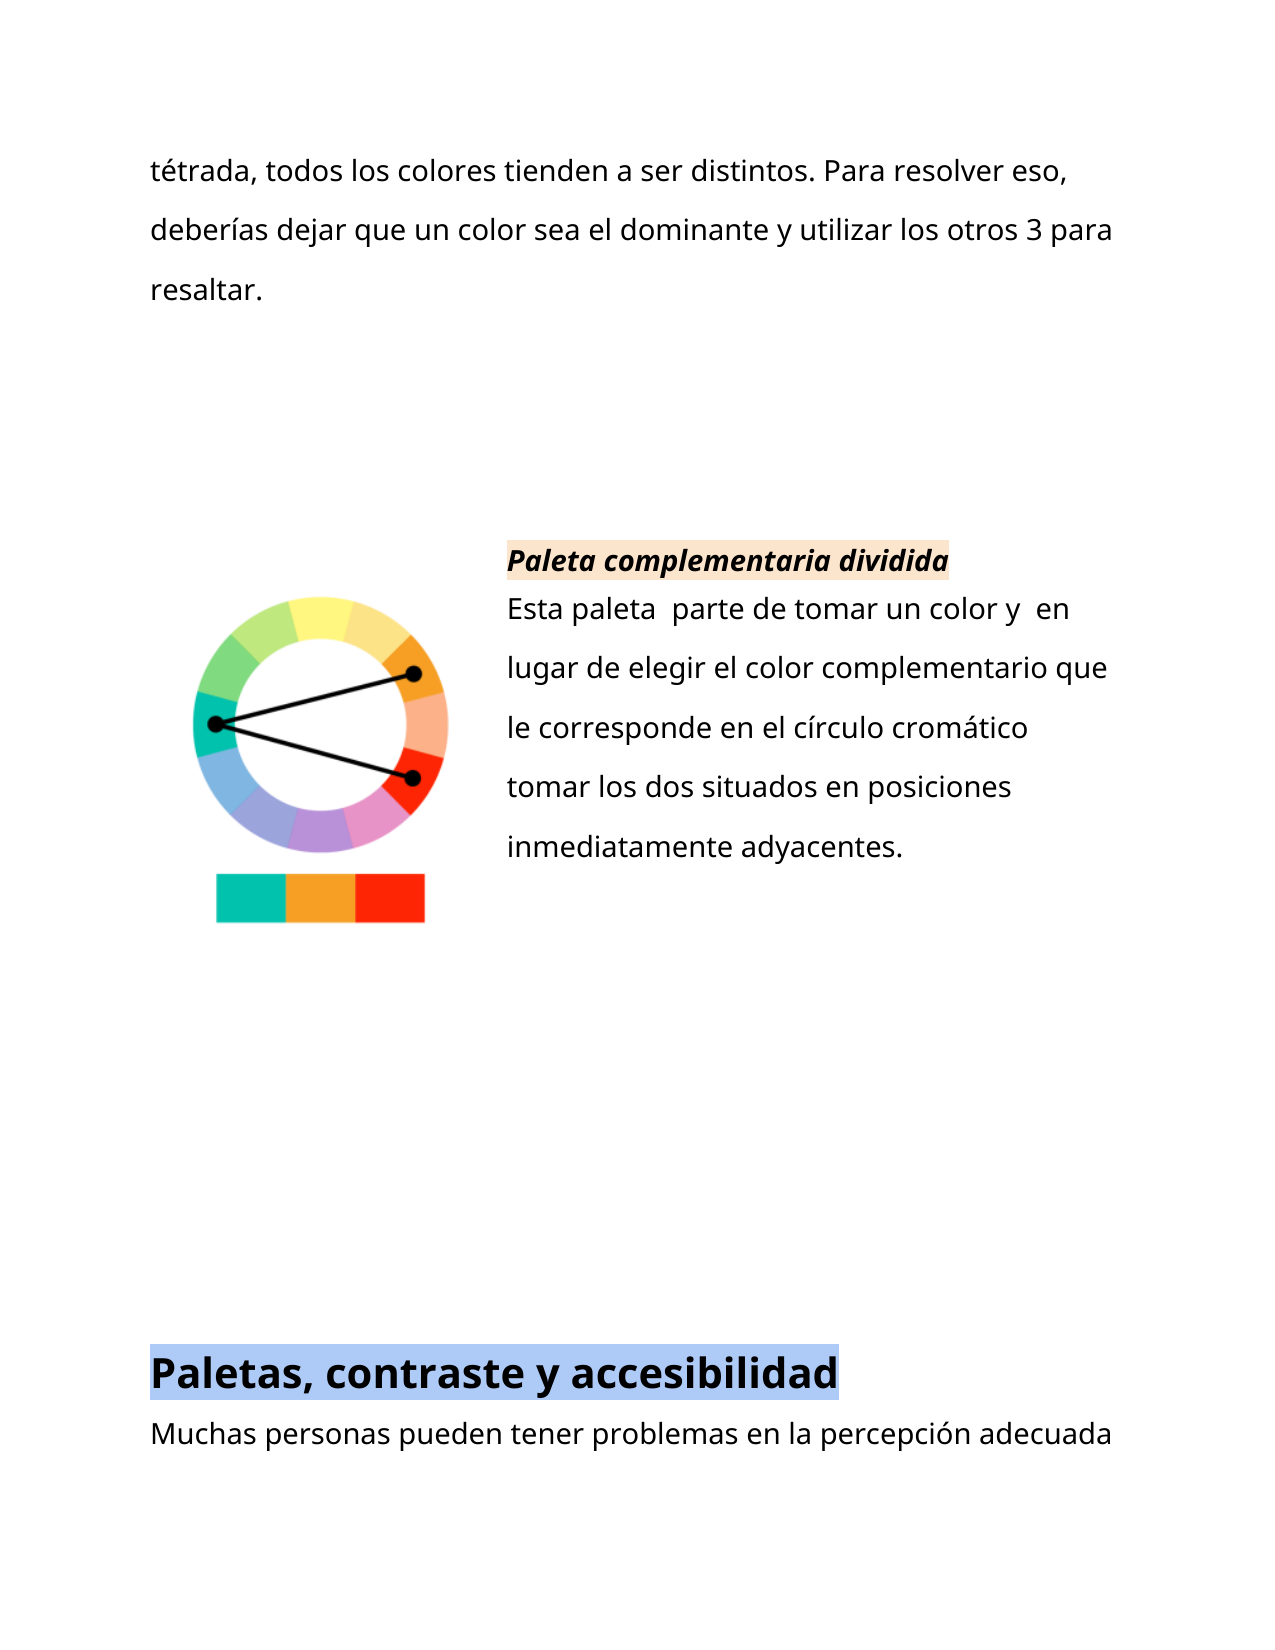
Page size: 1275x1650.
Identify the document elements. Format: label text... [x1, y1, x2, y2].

subtitle Paleta complementaria dividida [949, 540, 1125, 580]
subtitle Paleta complementaria dividida [150, 540, 507, 580]
text Esta paleta parte de tomar un color y en lugar de elegir el color complementario que le corresponde en el círculo cromático tomar los dos situados en posiciones inmediatamente adyacentes. [488, 588, 1125, 866]
text tétrada, todos los colores tienden a ser distintos. Para resolver eso, deberías dejar que un color sea el dominante y utilizar los otros 3 para resaltar. [150, 150, 1125, 309]
subtitle Paletas, contraste y accesibilidad [839, 1344, 1125, 1400]
picture [153, 570, 488, 950]
text Muchas personas pueden tener problemas en la percepción adecuada [150, 1413, 1125, 1453]
